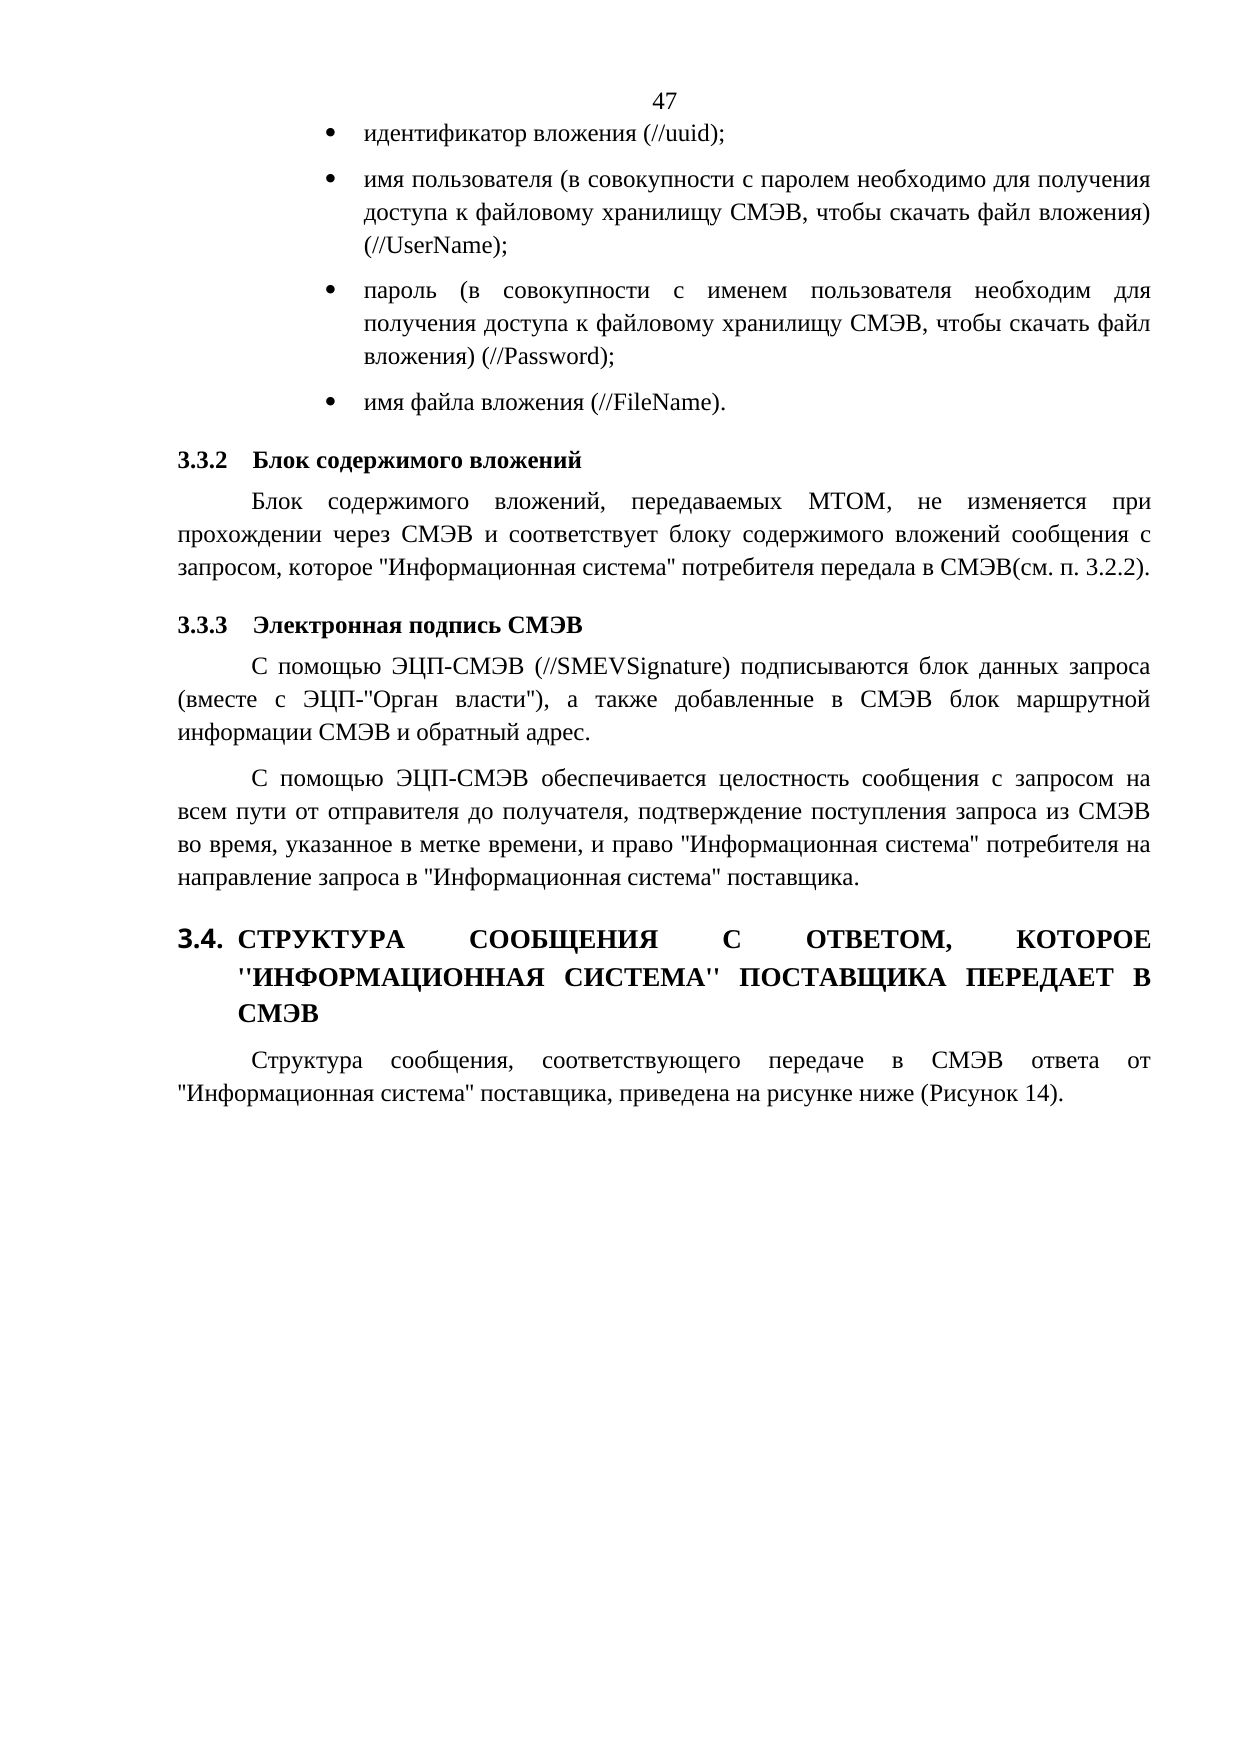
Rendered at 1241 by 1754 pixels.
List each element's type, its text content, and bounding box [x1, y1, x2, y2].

subtitle Блок содержимого вложений [177, 445, 1152, 473]
list идентификатор вложения (//uuid); [326, 118, 1152, 147]
text Структура сообщения, соответствующего передаче в СМЭВ ответа от ''Информационная система'' поставщика, приведена на рисунке ниже (Рисунок 14). [177, 1045, 1152, 1107]
list пароль (в совокупности с именем пользователя необходим для получения доступа к файловому хранилищу СМЭВ, чтобы скачать файл вложения) (//Password); [326, 275, 1152, 370]
text С помощью ЭЦП-СМЭВ обеспечивается целостность сообщения с запросом на всем пути от отправителя до получателя, подтверждение поступления запроса из СМЭВ во время, указанное в метке времени, и право ''Информационная система'' потребителя на направление запроса в ''Информационная система'' поставщика. [177, 763, 1152, 891]
list имя файла вложения (//FileName). [326, 387, 1152, 416]
subtitle Электронная подпись СМЭВ [177, 610, 1152, 639]
text Блок содержимого вложений, передаваемых MTOM, не изменяется при прохождении через СМЭВ и соответствует блоку содержимого вложений сообщения с запросом, которое ''Информационная система'' потребителя передала в СМЭВ(см. п. 3.2.2). [177, 486, 1152, 581]
subtitle Структура сообщения с ответом, которое ''Информационная система'' поставщика передает в СМЭВ [177, 920, 1152, 1028]
list имя пользователя (в совокупности с паролем необходимо для получения доступа к файловому хранилищу СМЭВ, чтобы скачать файл вложения) (//UserName); [326, 164, 1152, 258]
text С помощью ЭЦП-СМЭВ (//SMEVSignature) подписываются блок данных запроса (вместе с ЭЦП-''Орган власти''), а также добавленные в СМЭВ блок маршрутной информации СМЭВ и обратный адрес. [177, 651, 1152, 746]
